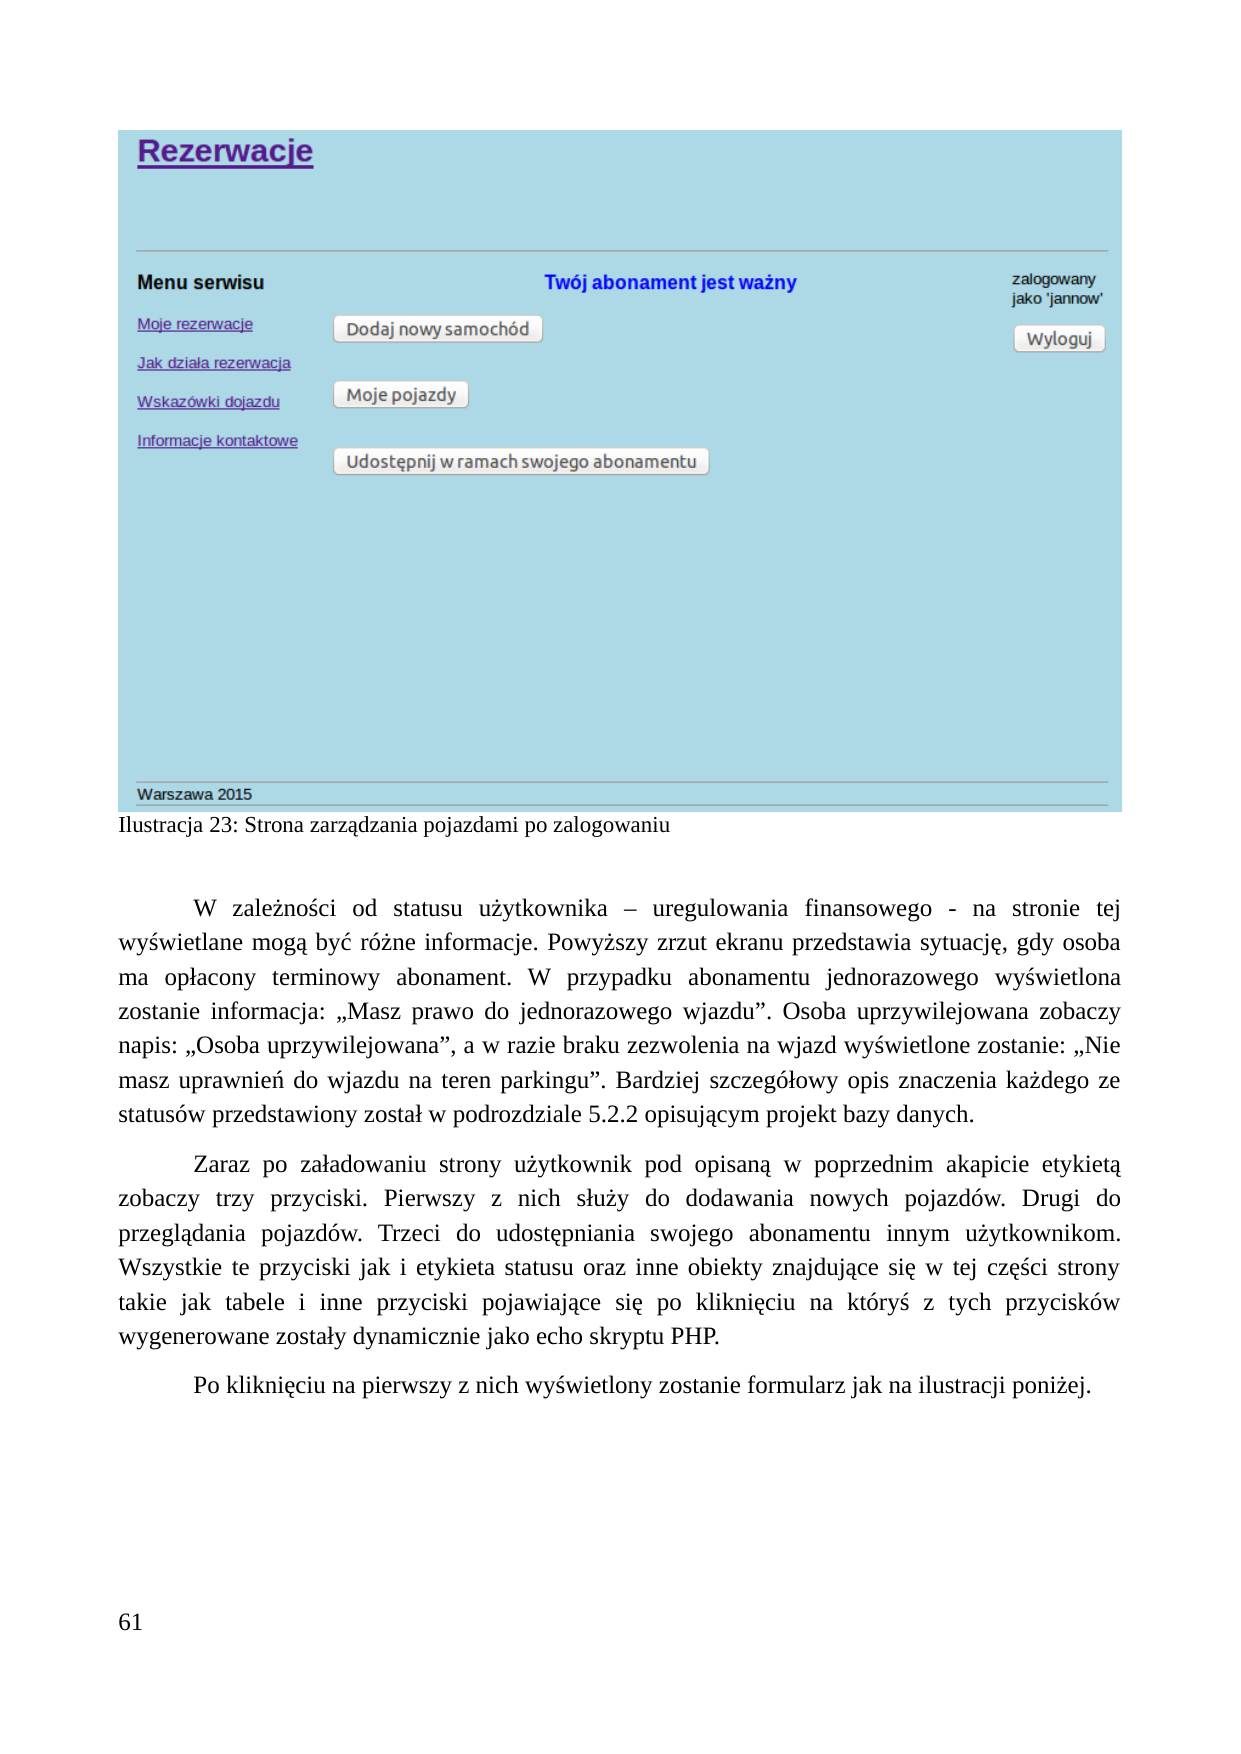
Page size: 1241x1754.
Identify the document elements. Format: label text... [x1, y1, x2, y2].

text Ilustracja 23: Strona zarządzania pojazdami po zalogowaniu [118, 812, 1122, 838]
picture [118, 130, 1123, 812]
text Po kliknięciu na pierwszy z nich wyświetlony zostanie formularz jak na ilustracji poniżej. [118, 1370, 1122, 1399]
text W zależności od statusu użytkownika – uregulowania finansowego - na stronie tej wyświetlane mogą być różne informacje. Powyższy zrzut ekranu przedstawia sytuację, gdy osoba ma opłacony terminowy abonament. W przypadku abonamentu jednorazowego wyświetlona zostanie informacja: „Masz prawo do jednorazowego wjazdu”. Osoba uprzywilejowana zobaczy napis: „Osoba uprzywilejowana”, a w razie braku zezwolenia na wjazd wyświetlone zostanie: „Nie masz uprawnień do wjazdu na teren parkingu”. Bardziej szczegółowy opis znaczenia każdego ze statusów przedstawiony został w podrozdziale 5.2.2 opisującym projekt bazy danych. [118, 893, 1122, 1128]
text Zaraz po załadowaniu strony użytkownik pod opisaną w poprzednim akapicie etykietą zobaczy trzy przyciski. Pierwszy z nich służy do dodawania nowych pojazdów. Drugi do przeglądania pojazdów. Trzeci do udostępniania swojego abonamentu innym użytkownikom. Wszystkie te przyciski jak i etykieta statusu oraz inne obiekty znajdujące się w tej części strony takie jak tabele i inne przyciski pojawiające się po kliknięciu na któryś z tych przycisków wygenerowane zostały dynamicznie jako echo skryptu PHP. [118, 1149, 1122, 1350]
